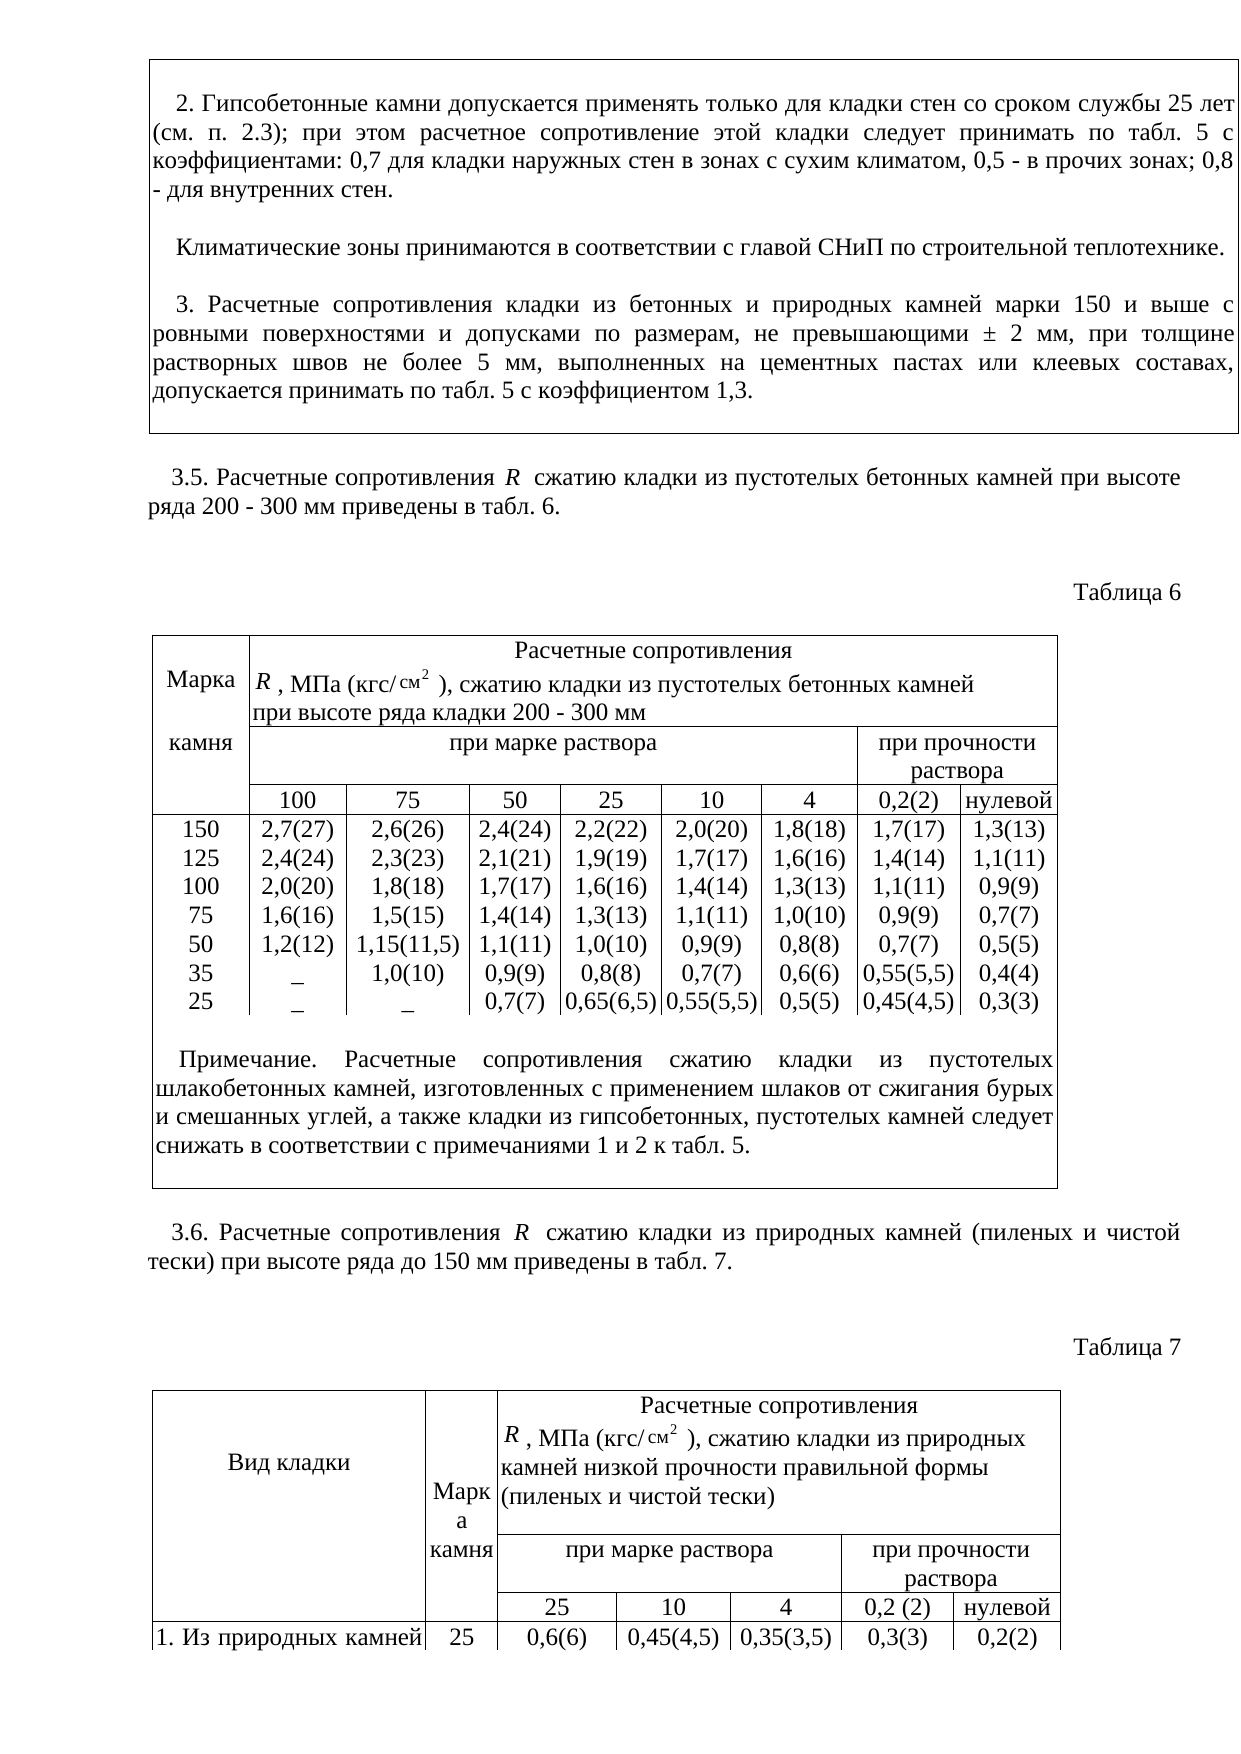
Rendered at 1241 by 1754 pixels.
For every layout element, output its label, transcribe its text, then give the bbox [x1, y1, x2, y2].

table_cell камня [426, 1534, 497, 1592]
table_header #G0 Вид кладки [153, 1391, 425, 1534]
table_cell 0,6(6) [498, 1622, 616, 1650]
table_cell 2,6(26) 2,3(23) 1,8(18) 1,5(15) 1,15(11,5) 1,0(10) _ [347, 815, 469, 1015]
table_cell 100 [250, 785, 346, 813]
text Таблица 7 [148, 1332, 1181, 1361]
table_cell 10 [617, 1593, 730, 1621]
table_cell 2,2(22) 1,9(19) 1,6(16) 1,3(13) 1,0(10) 0,8(8) 0,65(6,5) [561, 815, 661, 1015]
text Таблица 6 [148, 577, 1181, 606]
table_cell 0,45(4,5) [617, 1622, 730, 1650]
table_cell 1. Из природных камней [153, 1622, 425, 1650]
table_cell 1,7(17) 1,4(14) 1,1(11) 0,9(9) 0,7(7) 0,55(5,5) 0,45(4,5) [858, 815, 960, 1015]
table_cell 0,2 (2) [842, 1593, 953, 1621]
table_cell нулевой [954, 1593, 1060, 1621]
table_cell 0,3(3) [842, 1622, 953, 1650]
table_cell при марке раствора [250, 727, 857, 784]
table_cell [153, 1592, 425, 1621]
table_cell камня [153, 726, 249, 784]
table_cell [426, 1592, 497, 1621]
table_cell 25 [561, 785, 661, 813]
table_cell 1,3(13) 1,1(11) 0,9(9) 0,7(7) 0,5(5) 0,4(4) 0,3(3) [961, 815, 1057, 1015]
table_cell 2,0(20) 1,7(17) 1,4(14) 1,1(11) 0,9(9) 0,7(7) 0,55(5,5) [662, 815, 761, 1015]
table_cell Примечание. Расчетные сопротивления сжатию кладки из пустотелых шлакобетонных камней, изготовленных с применением шлаков от сжигания бурых и смешанных углей, а также кладки из гипсобетонных, пустотелых камней следует снижать в соответствии с примечаниями 1 и 2 к табл. 5. [153, 1015, 1057, 1188]
table_cell при марке раствора [498, 1535, 841, 1592]
table_cell 75 [347, 785, 469, 813]
table_cell 50 [470, 785, 560, 813]
table_cell 10 [662, 785, 761, 813]
text 3.5. Расчетные сопротивления сжатию кладки из пустотелых бетонных камней при высоте ряда 200 - 300 мм приведены в табл. 6. [148, 462, 1181, 519]
table_cell 2,4(24) 2,1(21) 1,7(17) 1,4(14) 1,1(11) 0,9(9) 0,7(7) [470, 815, 560, 1015]
table_cell 0,2(2) [858, 785, 960, 813]
table_cell 150 125 100 75 50 35 25 [153, 815, 249, 1015]
table_cell 2. Гипсобетонные камни допускается применять только для кладки стен со сроком службы 25 лет (см. п. 2.3); при этом расчетное сопротивление этой кладки следует принимать по табл. 5 с коэффициентами: 0,7 для кладки наружных стен в зонах с сухим климатом, 0,5 - в прочих зонах; 0,8 - для внутренних стен. Климатические зоны принимаются в соответствии с главой СНиП по строительной теплотехнике. 3. Расчетные сопротивления кладки из бетонных и природных камней марки 150 и выше с ровными поверхностями и допусками по размерам, не превышающими ± 2 мм, при толщине растворных швов не более 5 мм, выполненных на цементных пастах или клеевых составах, допускается принимать по табл. 5 с коэффициентом 1,3. [150, 60, 1238, 433]
table_cell [153, 784, 249, 813]
table_cell 1,8(18) 1,6(16) 1,3(13) 1,0(10) 0,8(8) 0,6(6) 0,5(5) [762, 815, 857, 1015]
table_header Марка [426, 1391, 497, 1534]
table_header #G0 Марка [153, 636, 249, 726]
table_cell 25 [426, 1622, 497, 1650]
table_cell 4 [762, 785, 857, 813]
table_header Расчетные сопротивления , МПа (кгс/ ), сжатию кладки из пустотелых бетонных камней при высоте ряда кладки 200 - 300 мм [250, 636, 1057, 726]
table_cell [153, 1534, 425, 1592]
table_cell 2,7(27) 2,4(24) 2,0(20) 1,6(16) 1,2(12) _ _ [250, 815, 346, 1015]
table_cell 0,2(2) [954, 1622, 1060, 1650]
table_header Расчетные сопротивления , МПа (кгс/ ), сжатию кладки из природных камней низкой прочности правильной формы (пиленых и чистой тески) [498, 1391, 1060, 1534]
table_cell нулевой [961, 785, 1057, 813]
table_cell при прочности раствора [858, 727, 1057, 784]
table_cell 25 [498, 1593, 616, 1621]
table_cell при прочности раствора [842, 1535, 1060, 1592]
table_cell 0,35(3,5) [731, 1622, 841, 1650]
table_cell 4 [731, 1593, 841, 1621]
text 3.6. Расчетные сопротивления сжатию кладки из природных камней (пиленых и чистой тески) при высоте ряда до 150 мм приведены в табл. 7. [148, 1217, 1181, 1274]
